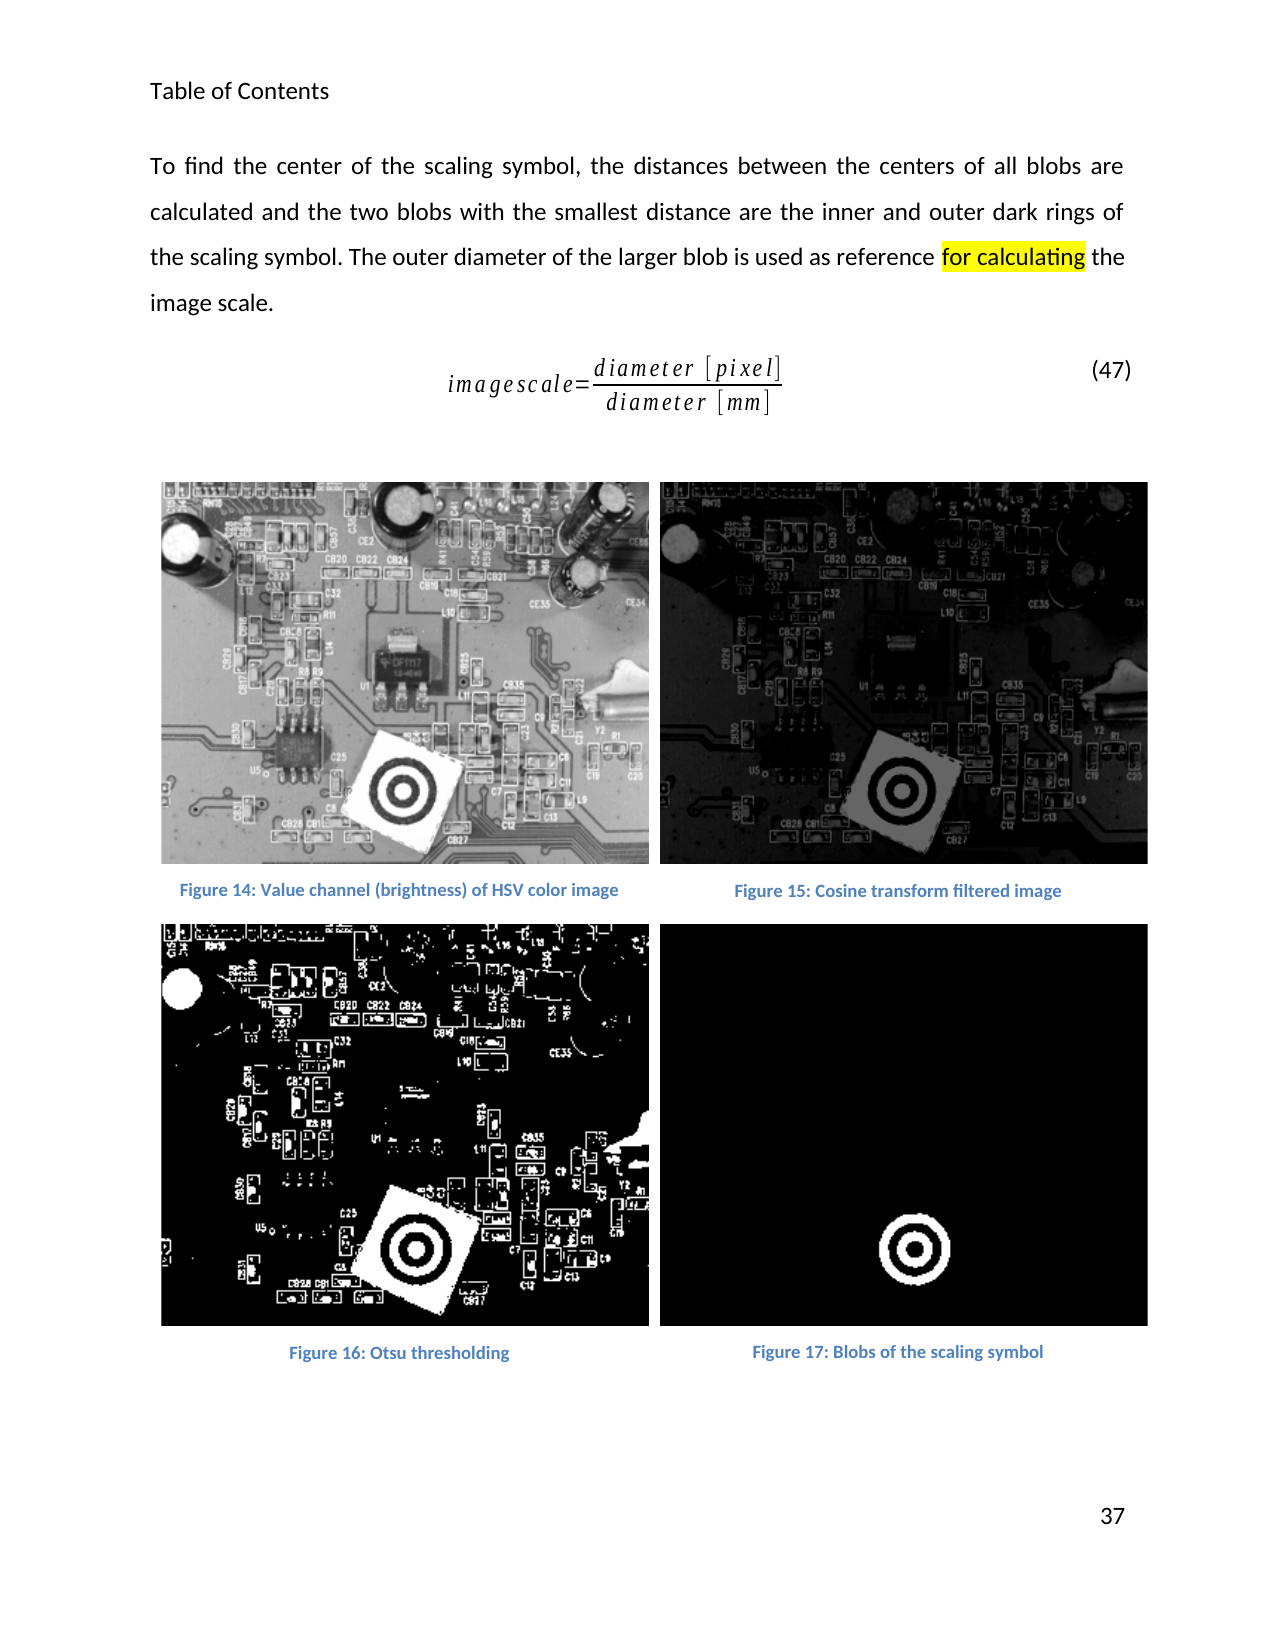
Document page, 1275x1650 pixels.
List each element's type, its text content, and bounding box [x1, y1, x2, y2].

table_cell Figure 17: Blobs of the scaling symbol [649, 924, 1147, 1364]
text To find the center of the scaling symbol, the distances between the centers of all blobs are calculated and the two blobs with the smallest distance are the inner and outer dark rings of the scaling symbol. The outer diameter of the larger blob is used as reference for calculating the image scale. [150, 150, 1125, 318]
picture [660, 482, 1148, 864]
table_header [150, 354, 1080, 416]
picture [161, 924, 649, 1326]
table_header (47) [1080, 354, 1147, 416]
table_cell Figure 16: Otsu thresholding [150, 924, 649, 1364]
table_header Figure 15: Cosine transform filtered image [649, 483, 1147, 924]
picture [660, 924, 1148, 1326]
table_header Figure 14: Value channel (brightness) of HSV color image [150, 483, 649, 924]
picture [161, 482, 649, 864]
